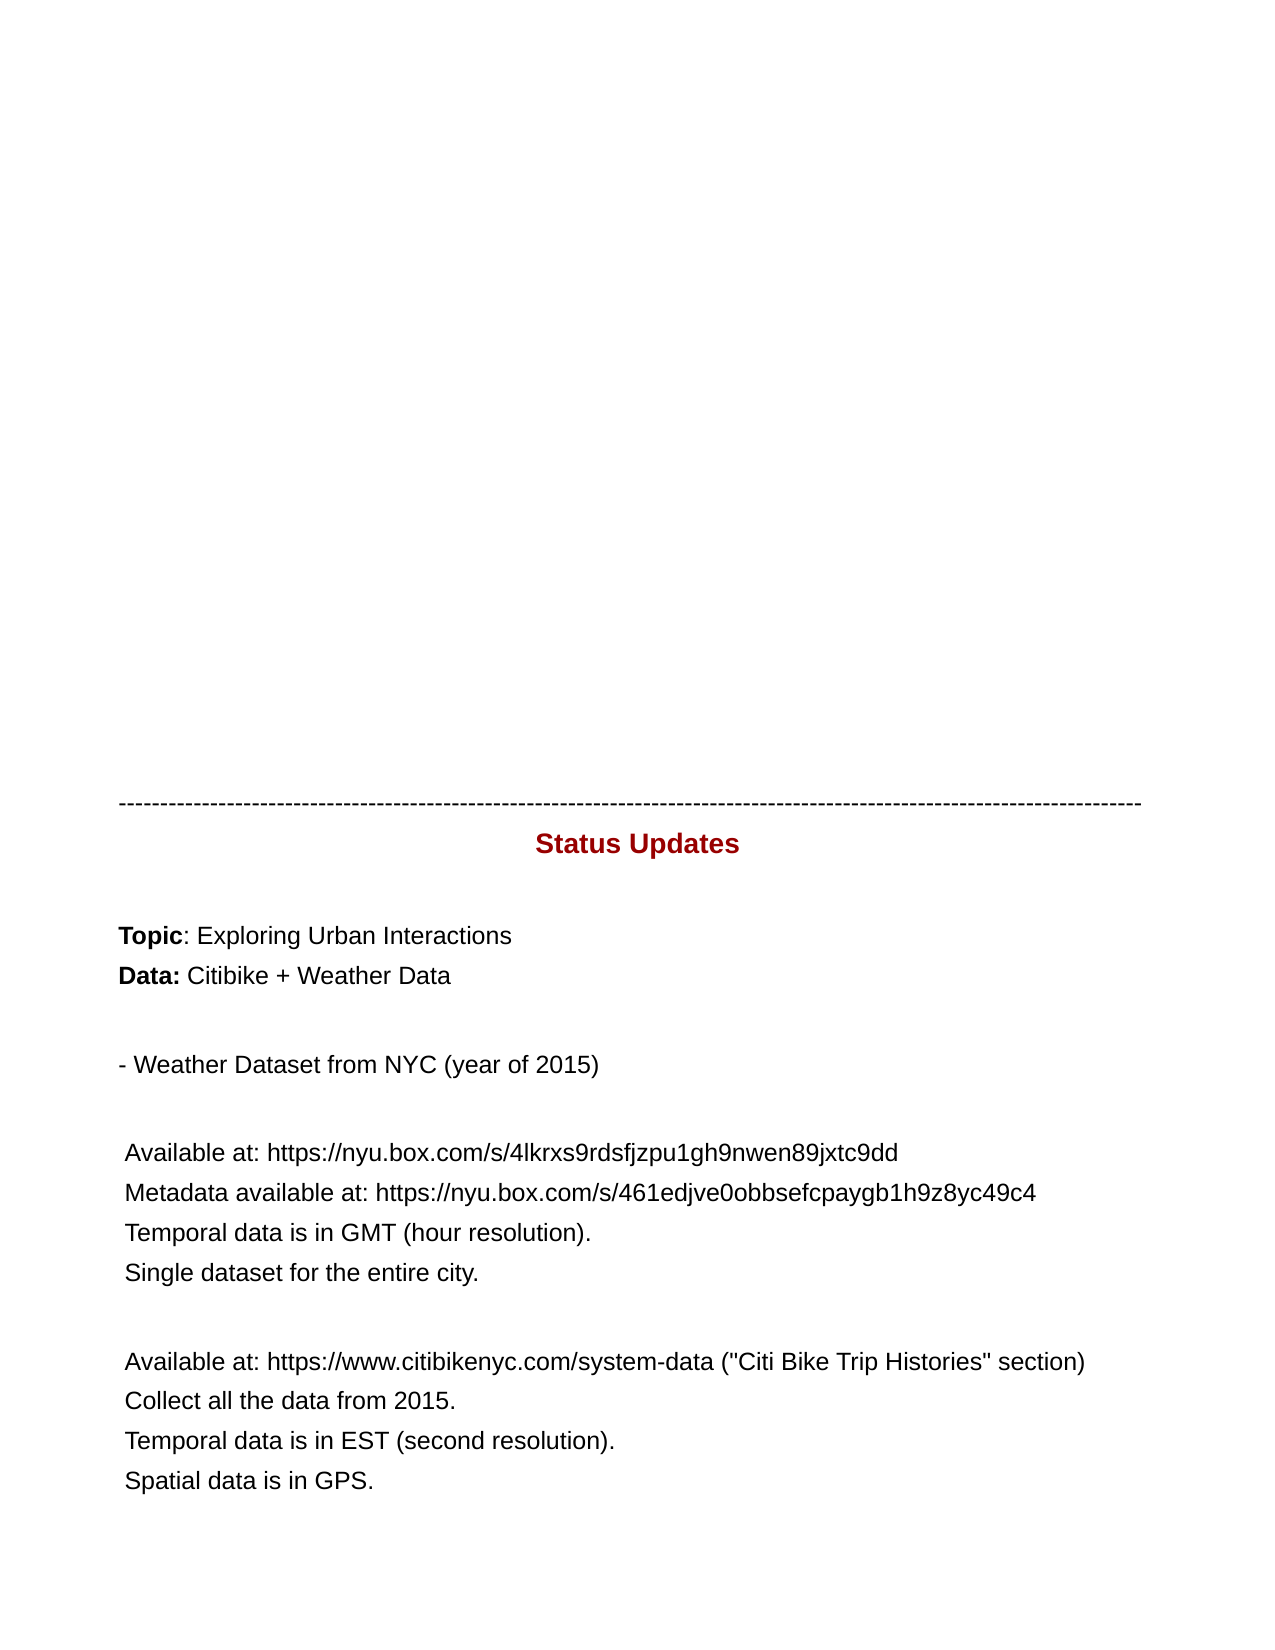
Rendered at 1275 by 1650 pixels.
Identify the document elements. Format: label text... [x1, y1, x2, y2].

text Collect all the data from 2015. [118, 1386, 1157, 1415]
text Available at: https://www.citibikenyc.com/system-data ("Citi Bike Trip Histories" section) [118, 1346, 1157, 1375]
text Topic: Exploring Urban Interactions [118, 921, 1157, 950]
text Data: Citibike + Weather Data [118, 961, 1157, 989]
text Metadata available at: https://nyu.box.com/s/461edjve0obbsefcpaygb1h9z8yc49c4 [118, 1178, 1157, 1207]
text Available at: https://nyu.box.com/s/4lkrxs9rdsfjzpu1gh9nwen89jxtc9dd [118, 1138, 1157, 1167]
text Temporal data is in GMT (hour resolution). [118, 1218, 1157, 1247]
text Status Updates [118, 827, 1157, 860]
text - Weather Dataset from NYC (year of 2015) [118, 1049, 1157, 1078]
text Temporal data is in EST (second resolution). [118, 1426, 1157, 1455]
text Spatial data is in GPS. [118, 1466, 1157, 1495]
text --------------------------------------------------------------------------------------------------------------------------- [118, 788, 1157, 817]
text Single dataset for the entire city. [118, 1258, 1157, 1286]
